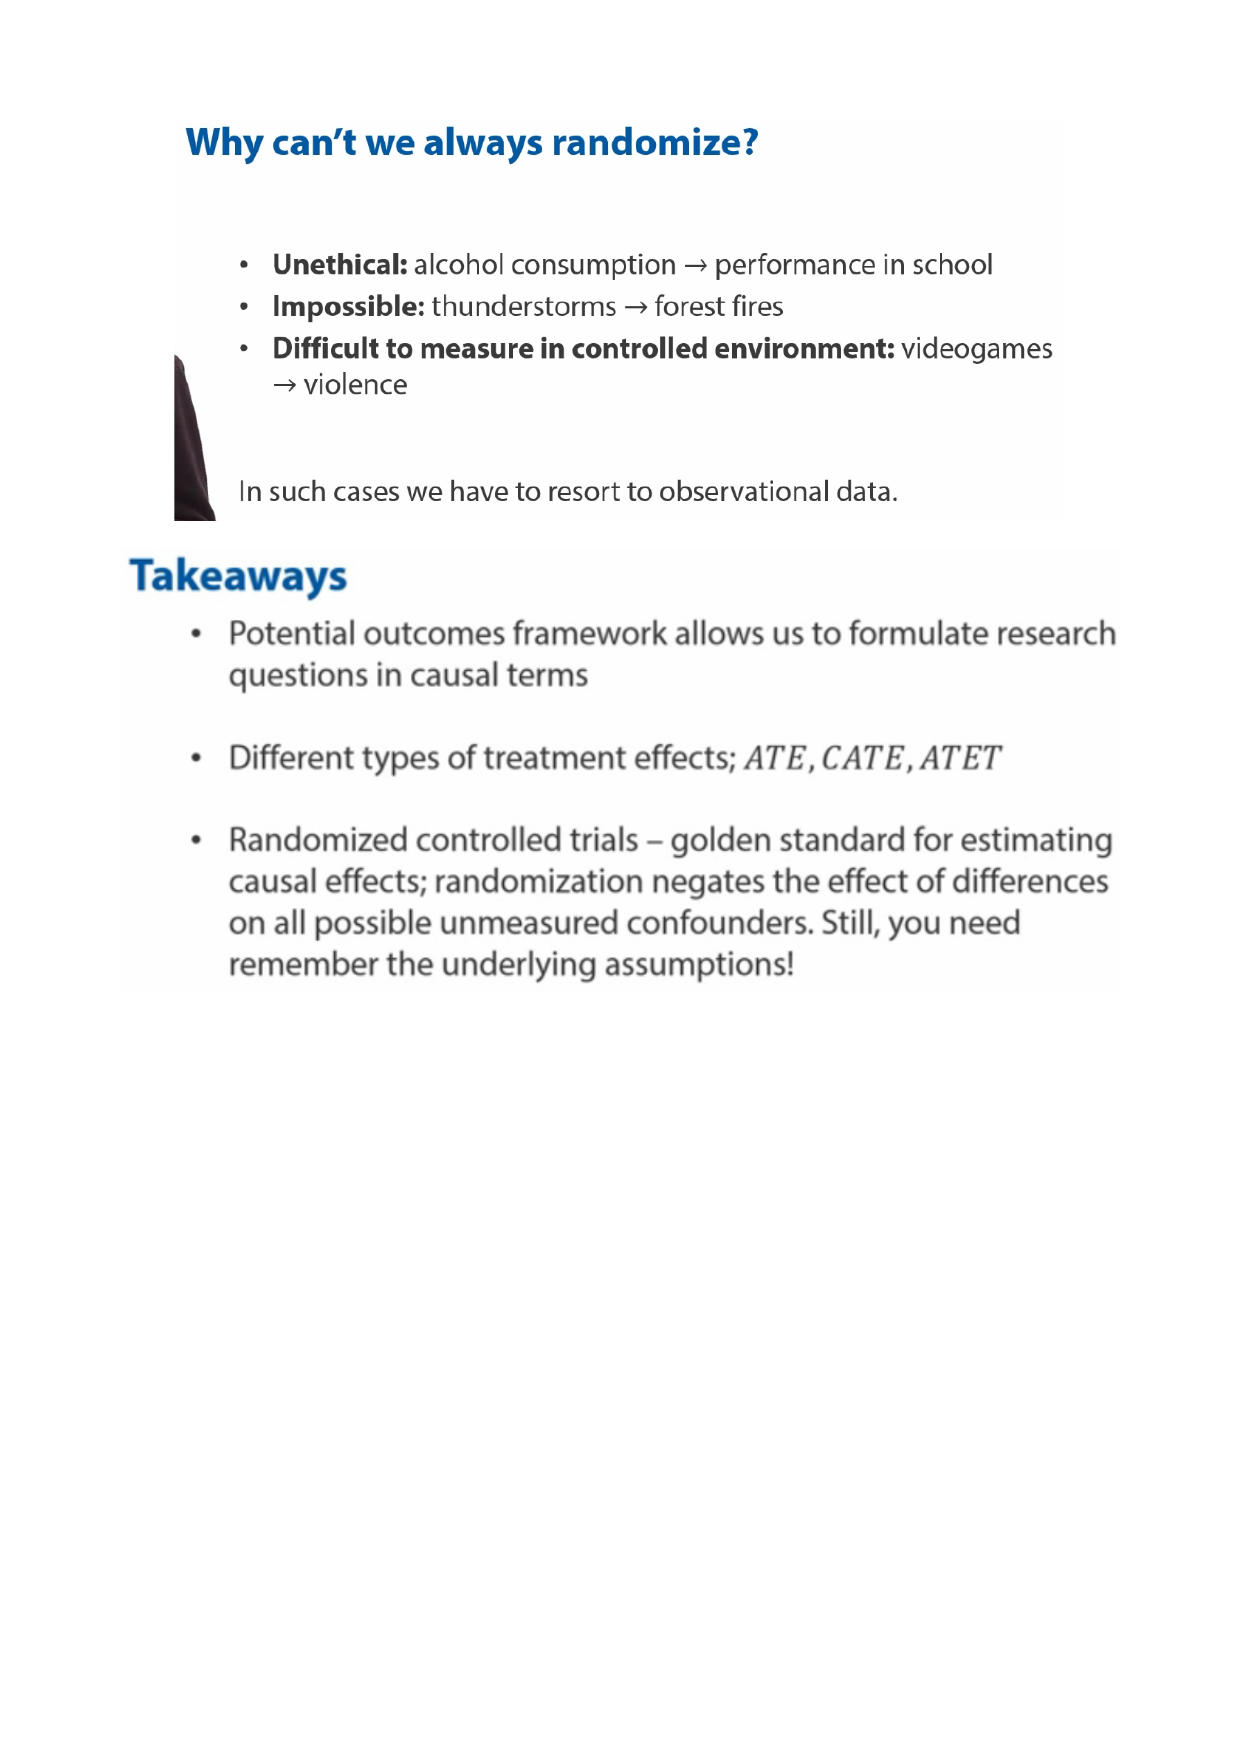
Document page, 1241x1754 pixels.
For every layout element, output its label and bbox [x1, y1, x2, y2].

picture [118, 549, 1123, 994]
picture [174, 118, 1066, 521]
